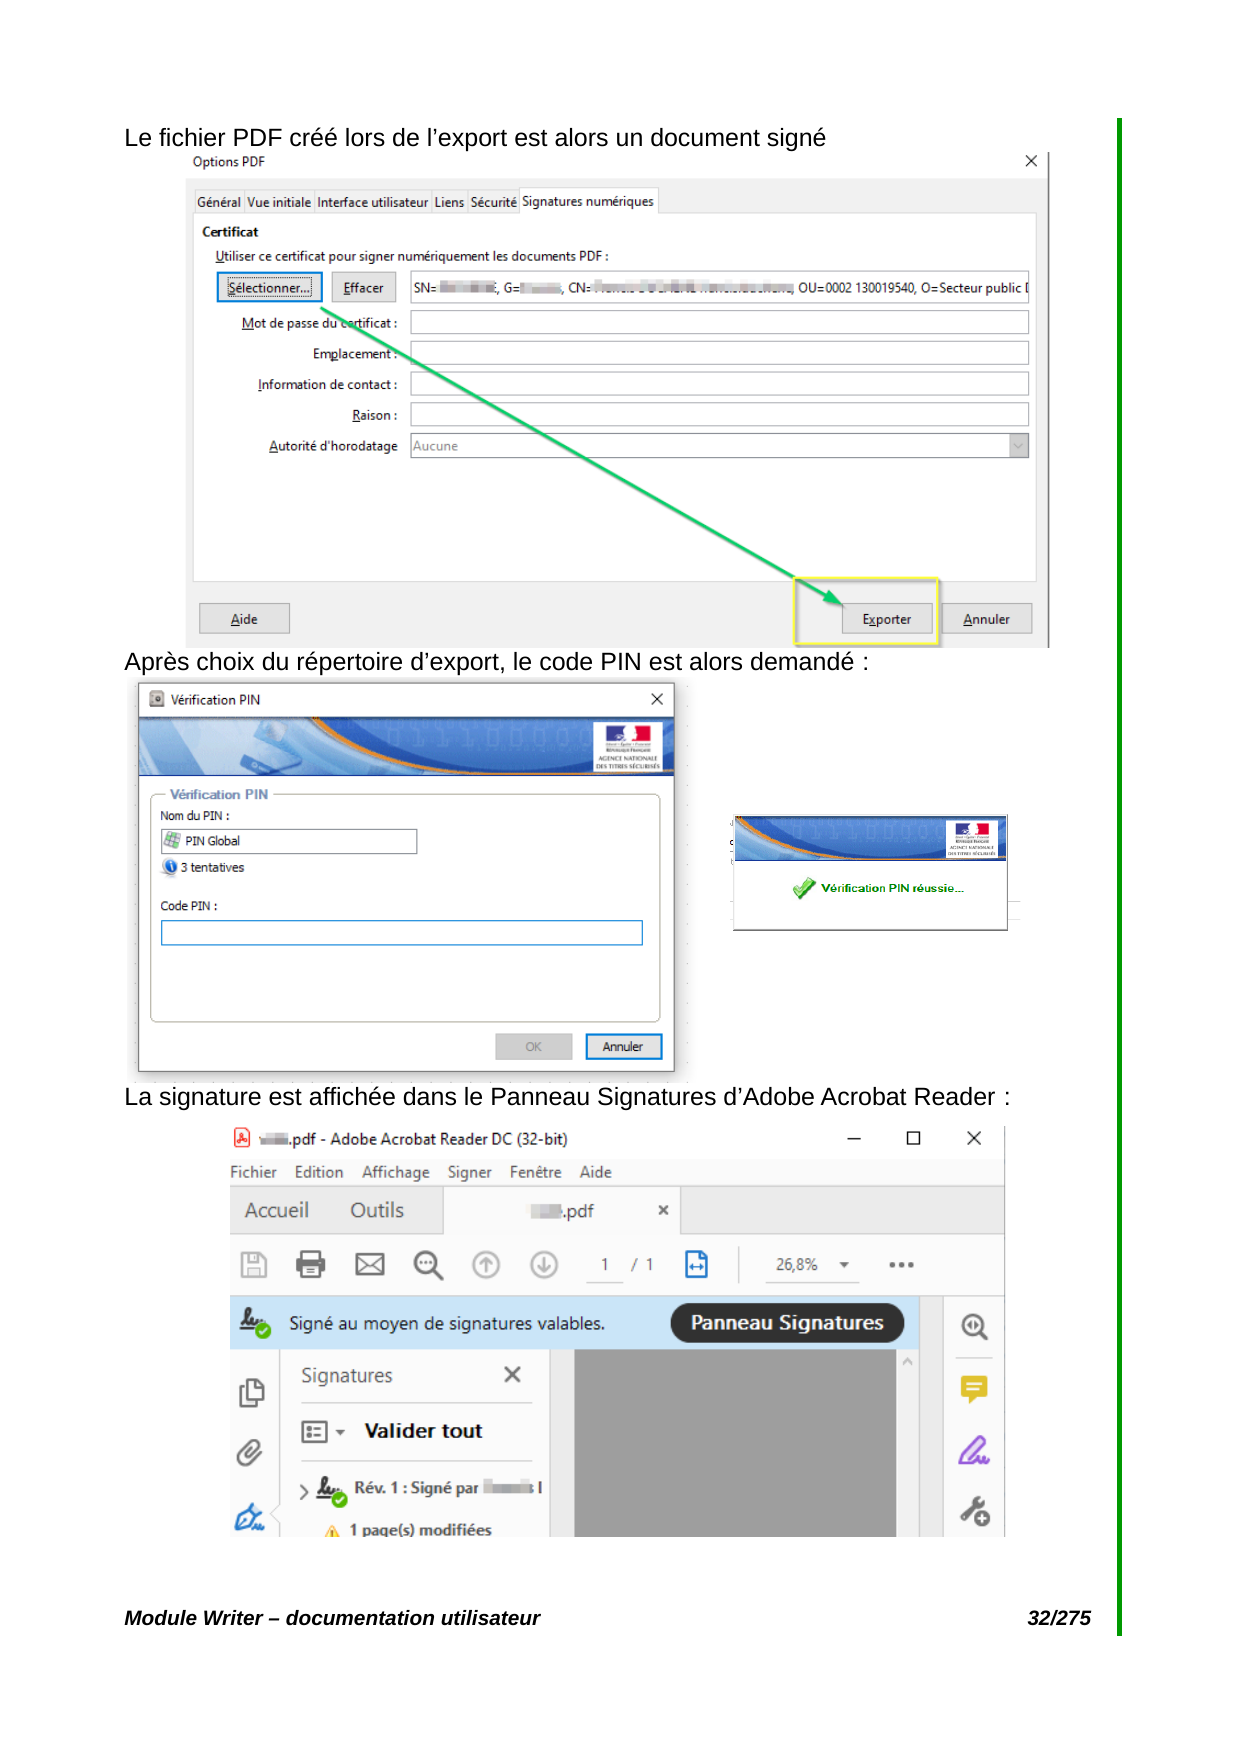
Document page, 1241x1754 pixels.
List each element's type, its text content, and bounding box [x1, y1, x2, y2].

text La signature est affichée dans le Panneau Signatures d’Adobe Acrobat Reader : [124, 687, 1111, 1111]
text Le fichier PDF créé lors de l’export est alors un document signé [124, 124, 1111, 152]
picture [730, 811, 1021, 938]
picture [230, 1126, 1005, 1537]
picture [185, 152, 1050, 648]
picture [127, 677, 699, 1083]
text Après choix du répertoire d’export, le code PIN est alors demandé : [124, 164, 1111, 675]
